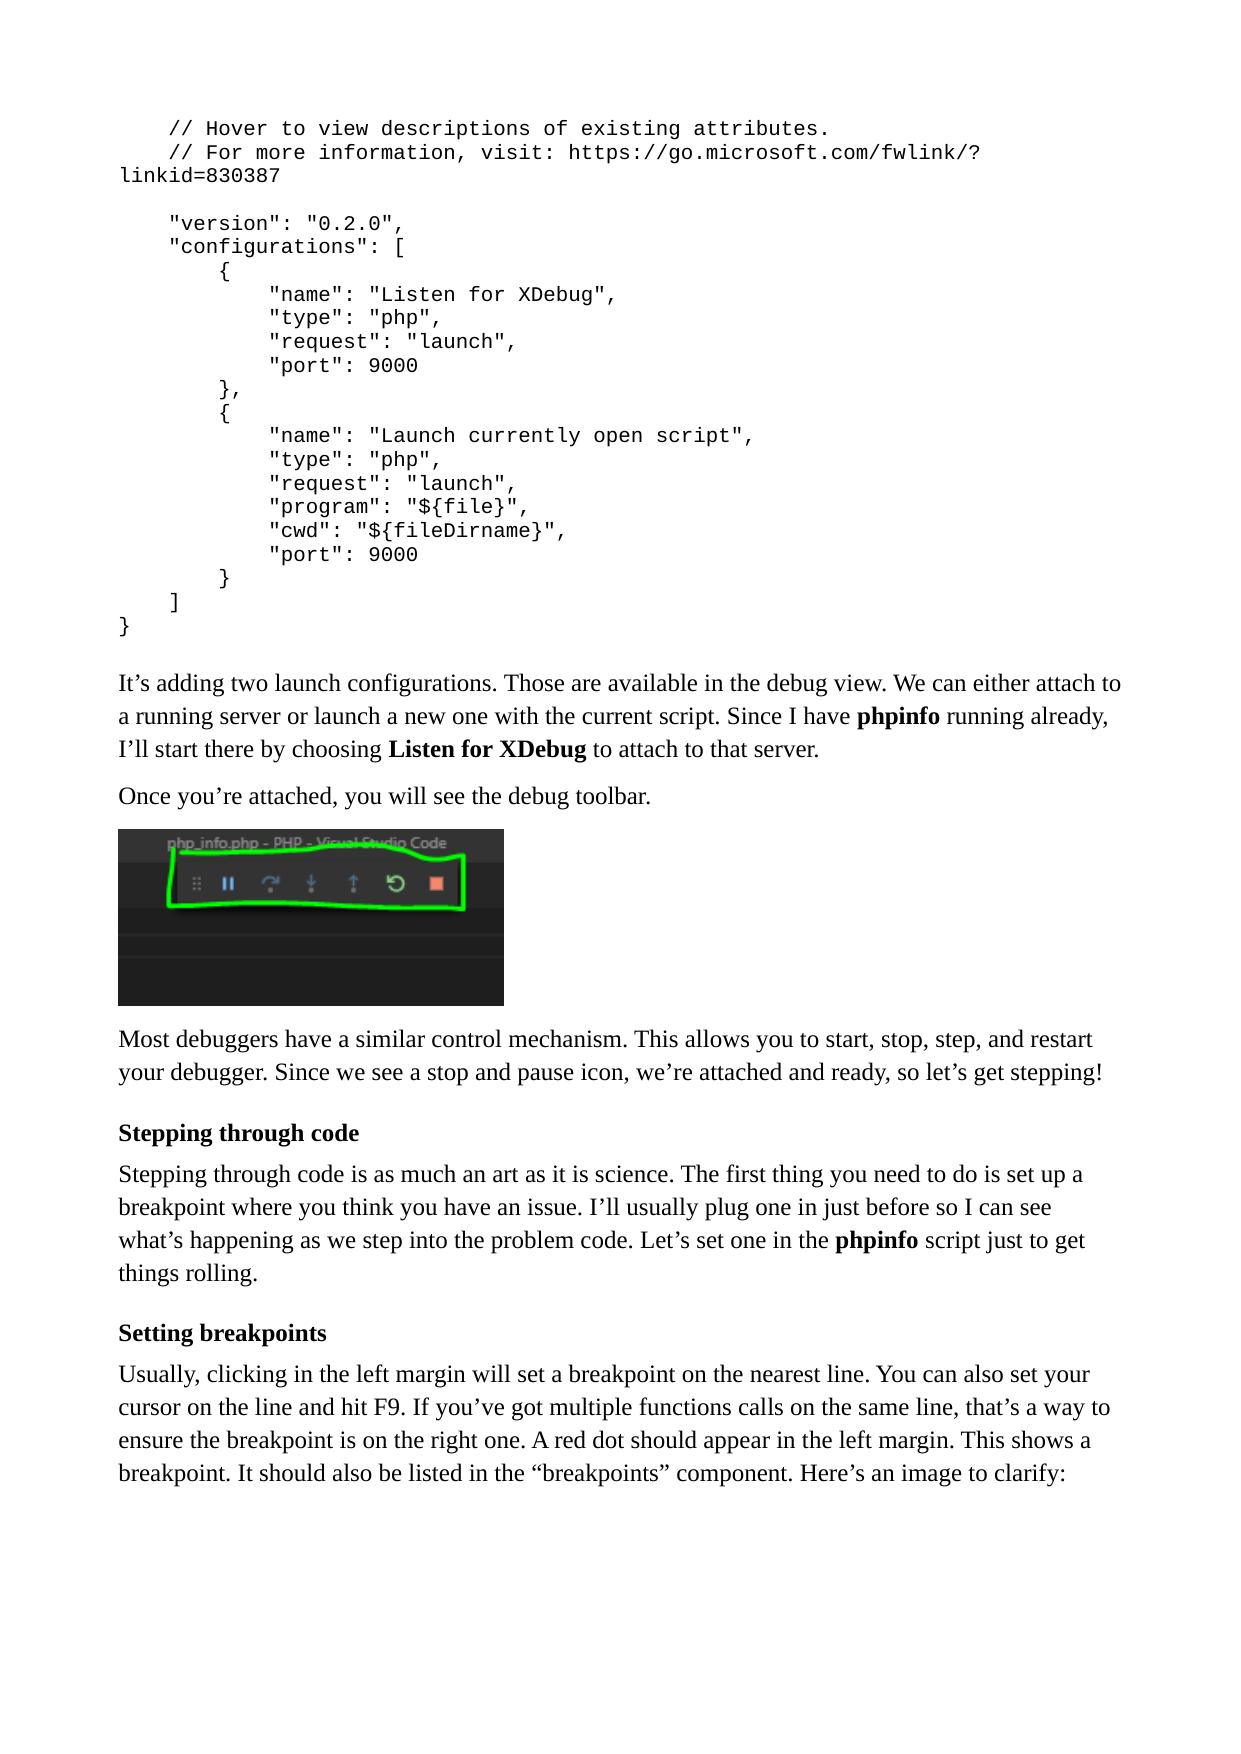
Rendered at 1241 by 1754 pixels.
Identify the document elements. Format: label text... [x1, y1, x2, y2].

text Most debuggers have a similar control mechanism. This allows you to start, stop, step, and restart your debugger. Since we see a stop and pause icon, we’re attached and ready, so let’s get stepping! [118, 1024, 1122, 1086]
text "program": "${file}", [118, 496, 1122, 520]
text } [118, 567, 1122, 591]
text "request": "launch", [118, 473, 1122, 496]
text Usually, clicking in the left margin will set a breakpoint on the nearest line. You can also set your cursor on the line and hit F9. If you’ve got multiple functions calls on the same line, that’s a way to ensure the breakpoint is on the right one. A red dot should appear in the left margin. This shows a breakpoint. It should also be listed in the “breakpoints” component. Here’s an image to clarify: [118, 1359, 1122, 1487]
text "type": "php", [118, 449, 1122, 473]
text // For more information, visit: https://go.microsoft.com/fwlink/?linkid=830387 [118, 142, 1122, 189]
text "port": 9000 [118, 354, 1122, 378]
text "cwd": "${fileDirname}", [118, 520, 1122, 544]
subtitle Stepping through code [118, 1118, 1122, 1146]
text }, [118, 378, 1122, 402]
text It’s adding two launch configurations. Those are available in the debug view. We can either attach to a running server or launch a new one with the current script. Since I have phpinfo running already, I’ll start there by choosing Listen for XDebug to attach to that server. [118, 668, 1122, 763]
text "name": "Launch currently open script", [118, 426, 1122, 449]
text "port": 9000 [118, 544, 1122, 567]
text ] [118, 591, 1122, 615]
subtitle Setting breakpoints [118, 1318, 1122, 1347]
text { [118, 260, 1122, 284]
text Once you’re attached, you will see the debug toolbar. [118, 781, 1122, 810]
picture [118, 829, 504, 1006]
text "configurations": [ [118, 236, 1122, 260]
text "request": "launch", [118, 331, 1122, 354]
text "version": "0.2.0", [118, 213, 1122, 236]
text { [118, 402, 1122, 426]
text // Hover to view descriptions of existing attributes. [118, 118, 1122, 142]
text "name": "Listen for XDebug", [118, 284, 1122, 307]
text Stepping through code is as much an art as it is science. The first thing you need to do is set up a breakpoint where you think you have an issue. I’ll usually plug one in just before so I can see what’s happening as we step into the problem code. Let’s set one in the phpinfo script just to get things rolling. [118, 1159, 1122, 1287]
text "type": "php", [118, 307, 1122, 331]
text } [118, 615, 1122, 638]
